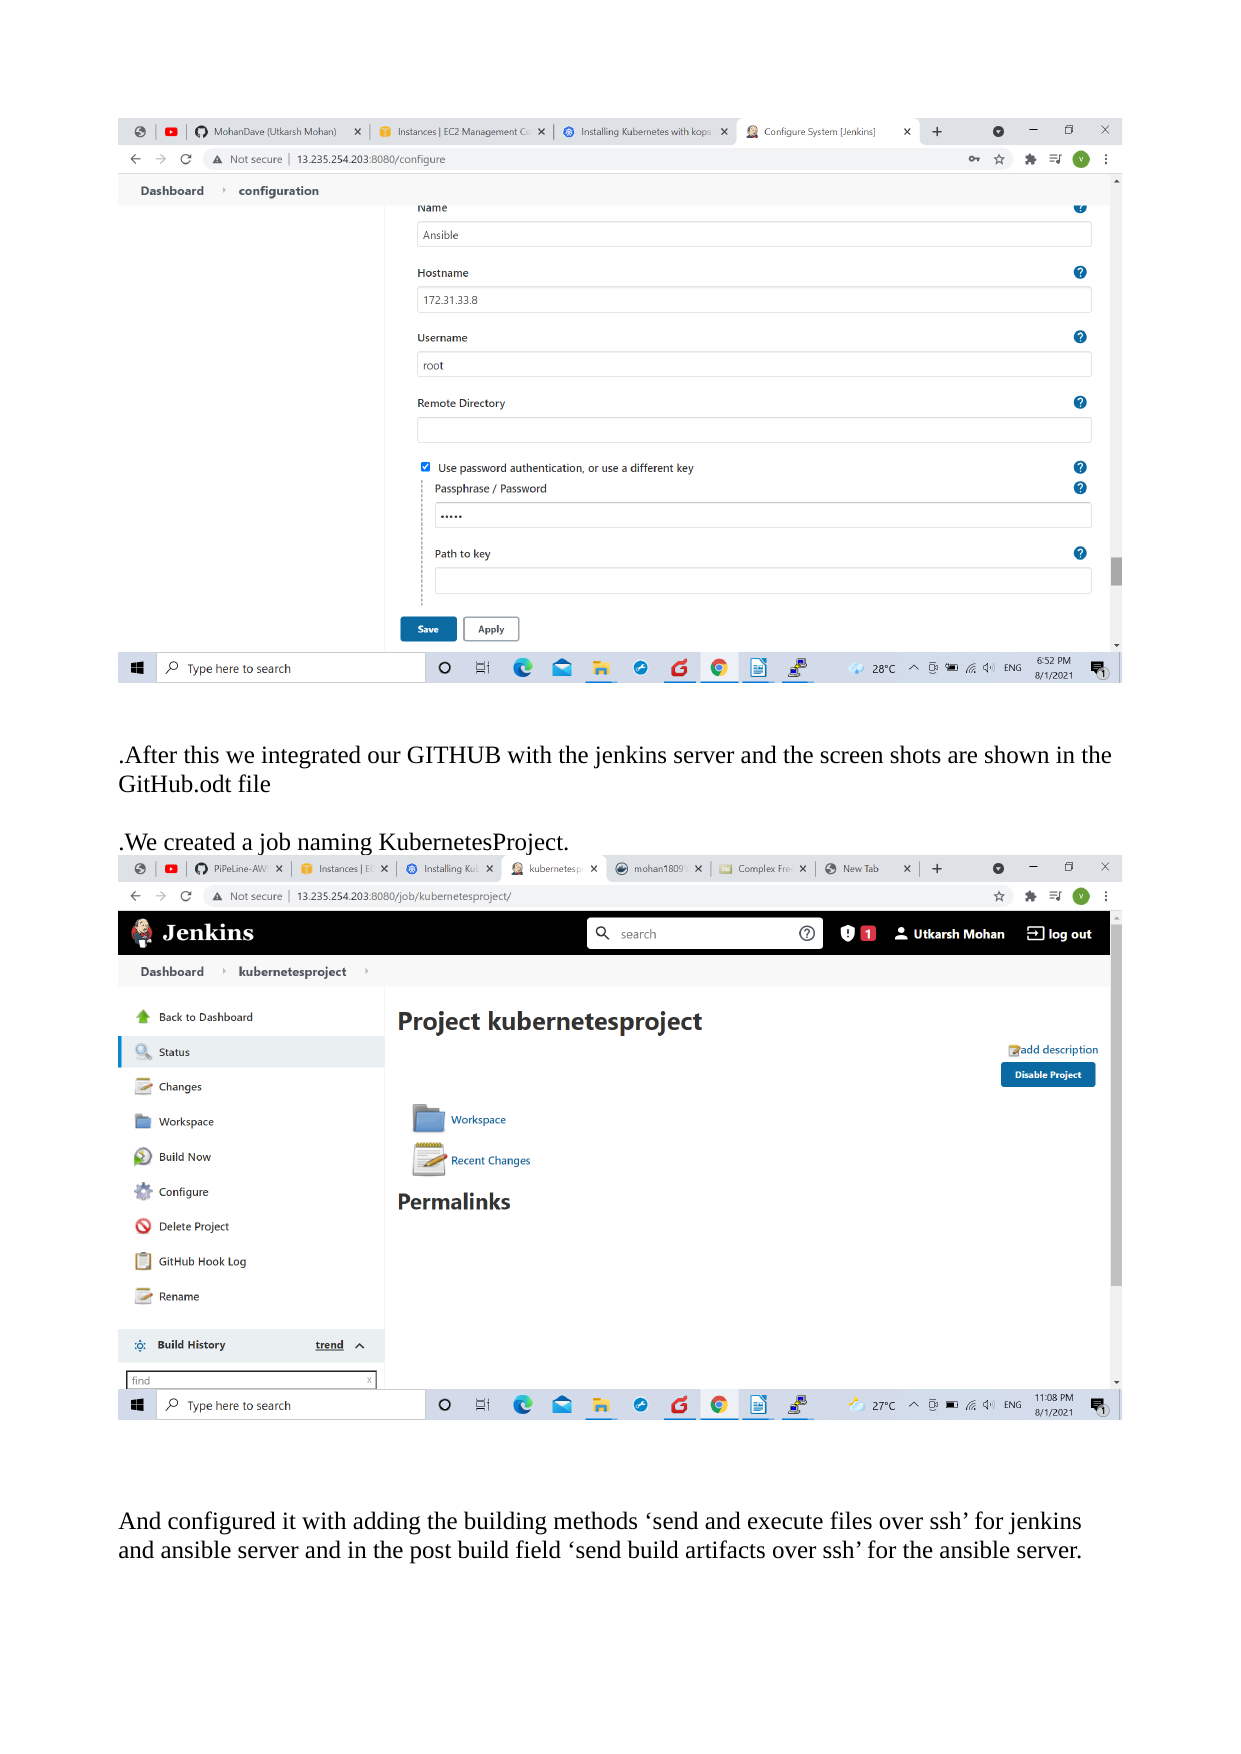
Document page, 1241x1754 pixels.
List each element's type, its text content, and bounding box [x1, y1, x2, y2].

picture [118, 855, 1123, 1420]
picture [118, 118, 1123, 683]
text .After this we integrated our GITHUB with the jenkins server and the screen shots are shown in the GitHub.odt file [118, 740, 1122, 798]
text And configured it with adding the building methods ‘send and execute files over ssh’ for jenkins and ansible server and in the post build field ‘send build artifacts over ssh’ for the ansible server. [118, 1506, 1122, 1564]
text .We created a job naming KubernetesProject. [118, 827, 1122, 855]
